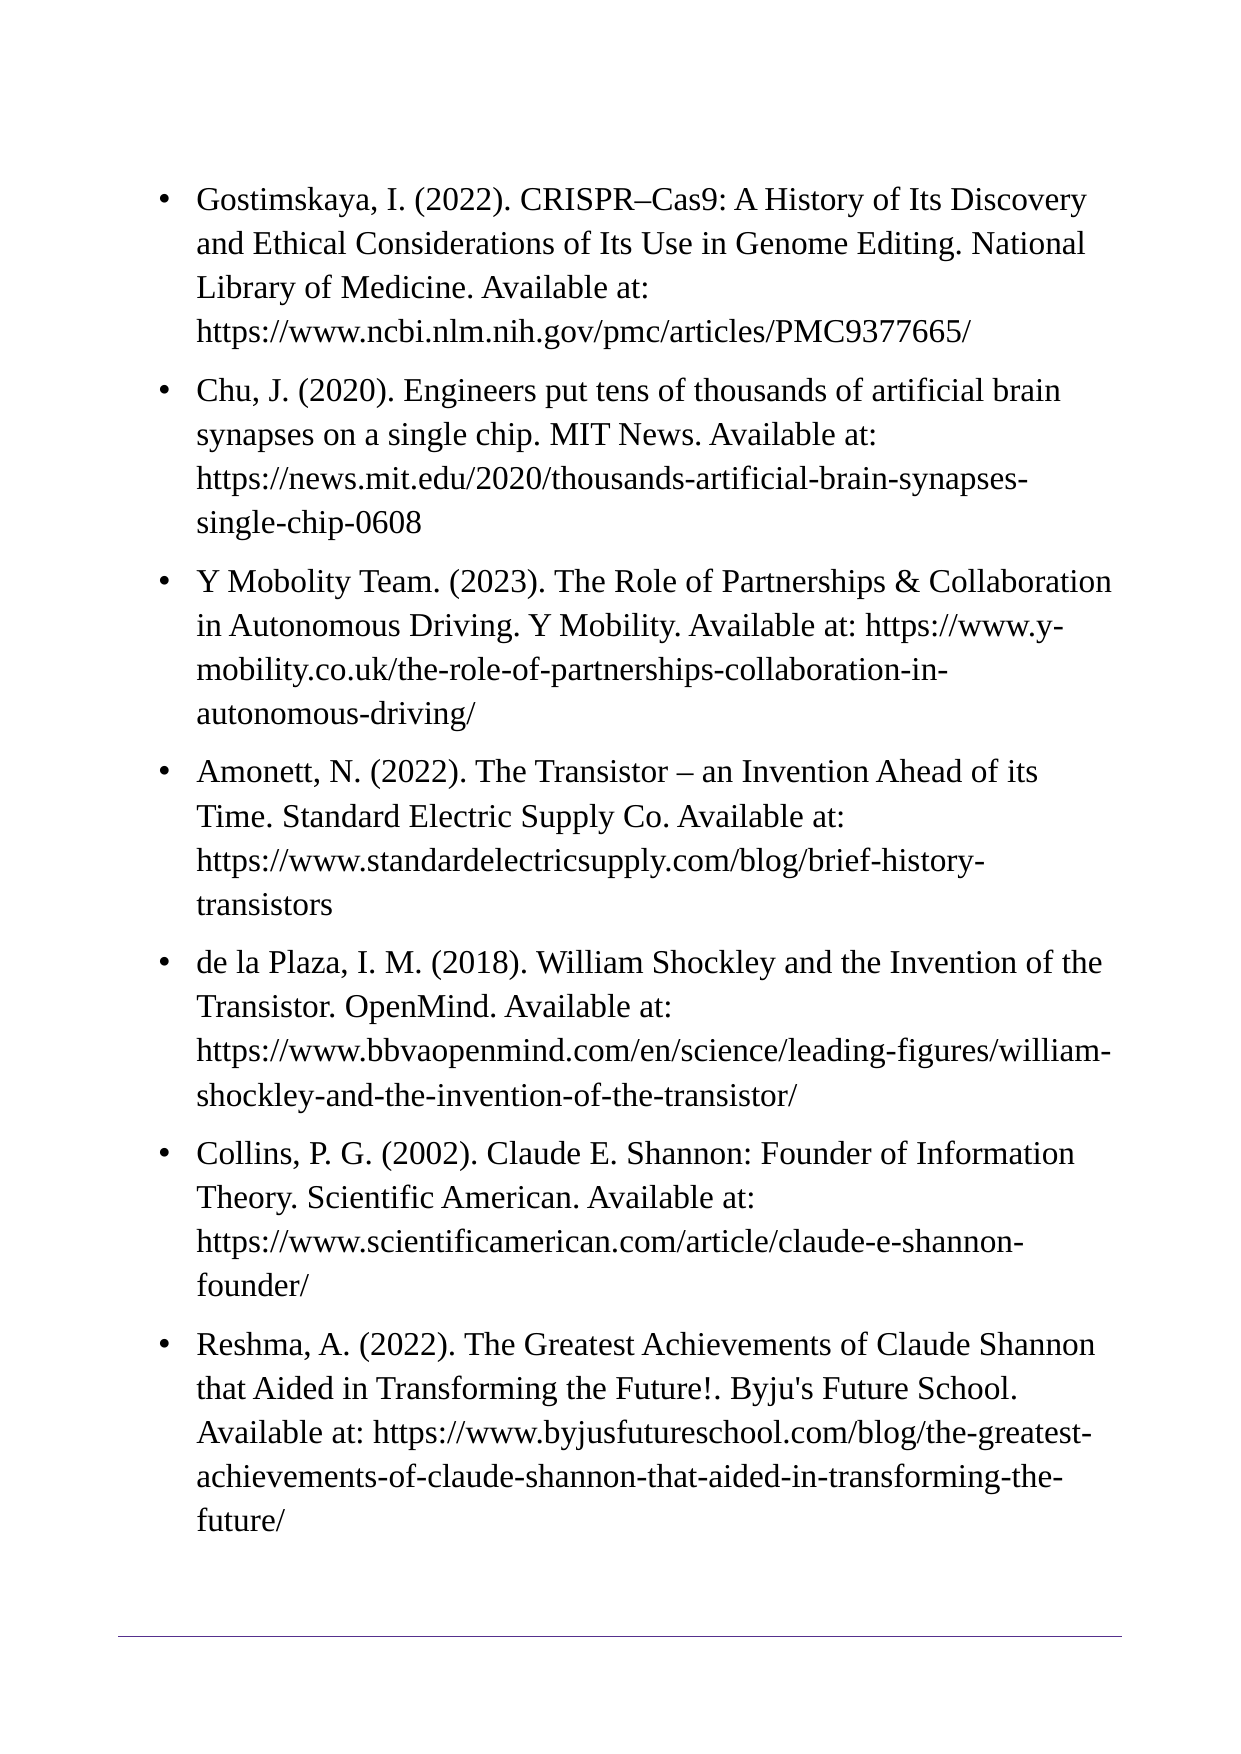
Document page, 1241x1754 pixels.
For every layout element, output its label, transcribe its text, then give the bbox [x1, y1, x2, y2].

list de la Plaza, I. M. (2018). William Shockley and the Invention of the Transistor. OpenMind. Available at: https://www.bbvaopenmind.com/en/science/leading-figures/william-shockley-and-the-invention-of-the-transistor/ [158, 943, 1119, 1113]
list Reshma, A. (2022). The Greatest Achievements of Claude Shannon that Aided in Transforming the Future!. Byju's Future School. Available at: https://www.byjusfutureschool.com/blog/the-greatest-achievements-of-claude-shannon-that-aided-in-transforming-the-future/ [158, 1324, 1119, 1539]
list Collins, P. G. (2002). Claude E. Shannon: Founder of Information Theory. Scientific American. Available at: https://www.scientificamerican.com/article/claude-e-shannon-founder/ [158, 1133, 1119, 1304]
list Chu, J. (2020). Engineers put tens of thousands of artificial brain synapses on a single chip. MIT News. Available at: https://news.mit.edu/2020/thousands-artificial-brain-synapses-single-chip-0608 [158, 370, 1119, 541]
list Gostimskaya, I. (2022). CRISPR–Cas9: A History of Its Discovery and Ethical Considerations of Its Use in Genome Editing. National Library of Medicine. Available at: https://www.ncbi.nlm.nih.gov/pmc/articles/PMC9377665/ [158, 179, 1119, 350]
list Y Mobolity Team. (2023). The Role of Partnerships & Collaboration in Autonomous Driving. Y Mobility. Available at: https://www.y-mobility.co.uk/the-role-of-partnerships-collaboration-in-autonomous-driving/ [158, 561, 1119, 731]
list Amonett, N. (2022). The Transistor – an Invention Ahead of its Time. Standard Electric Supply Co. Available at: https://www.standardelectricsupply.com/blog/brief-history-transistors [158, 752, 1119, 922]
